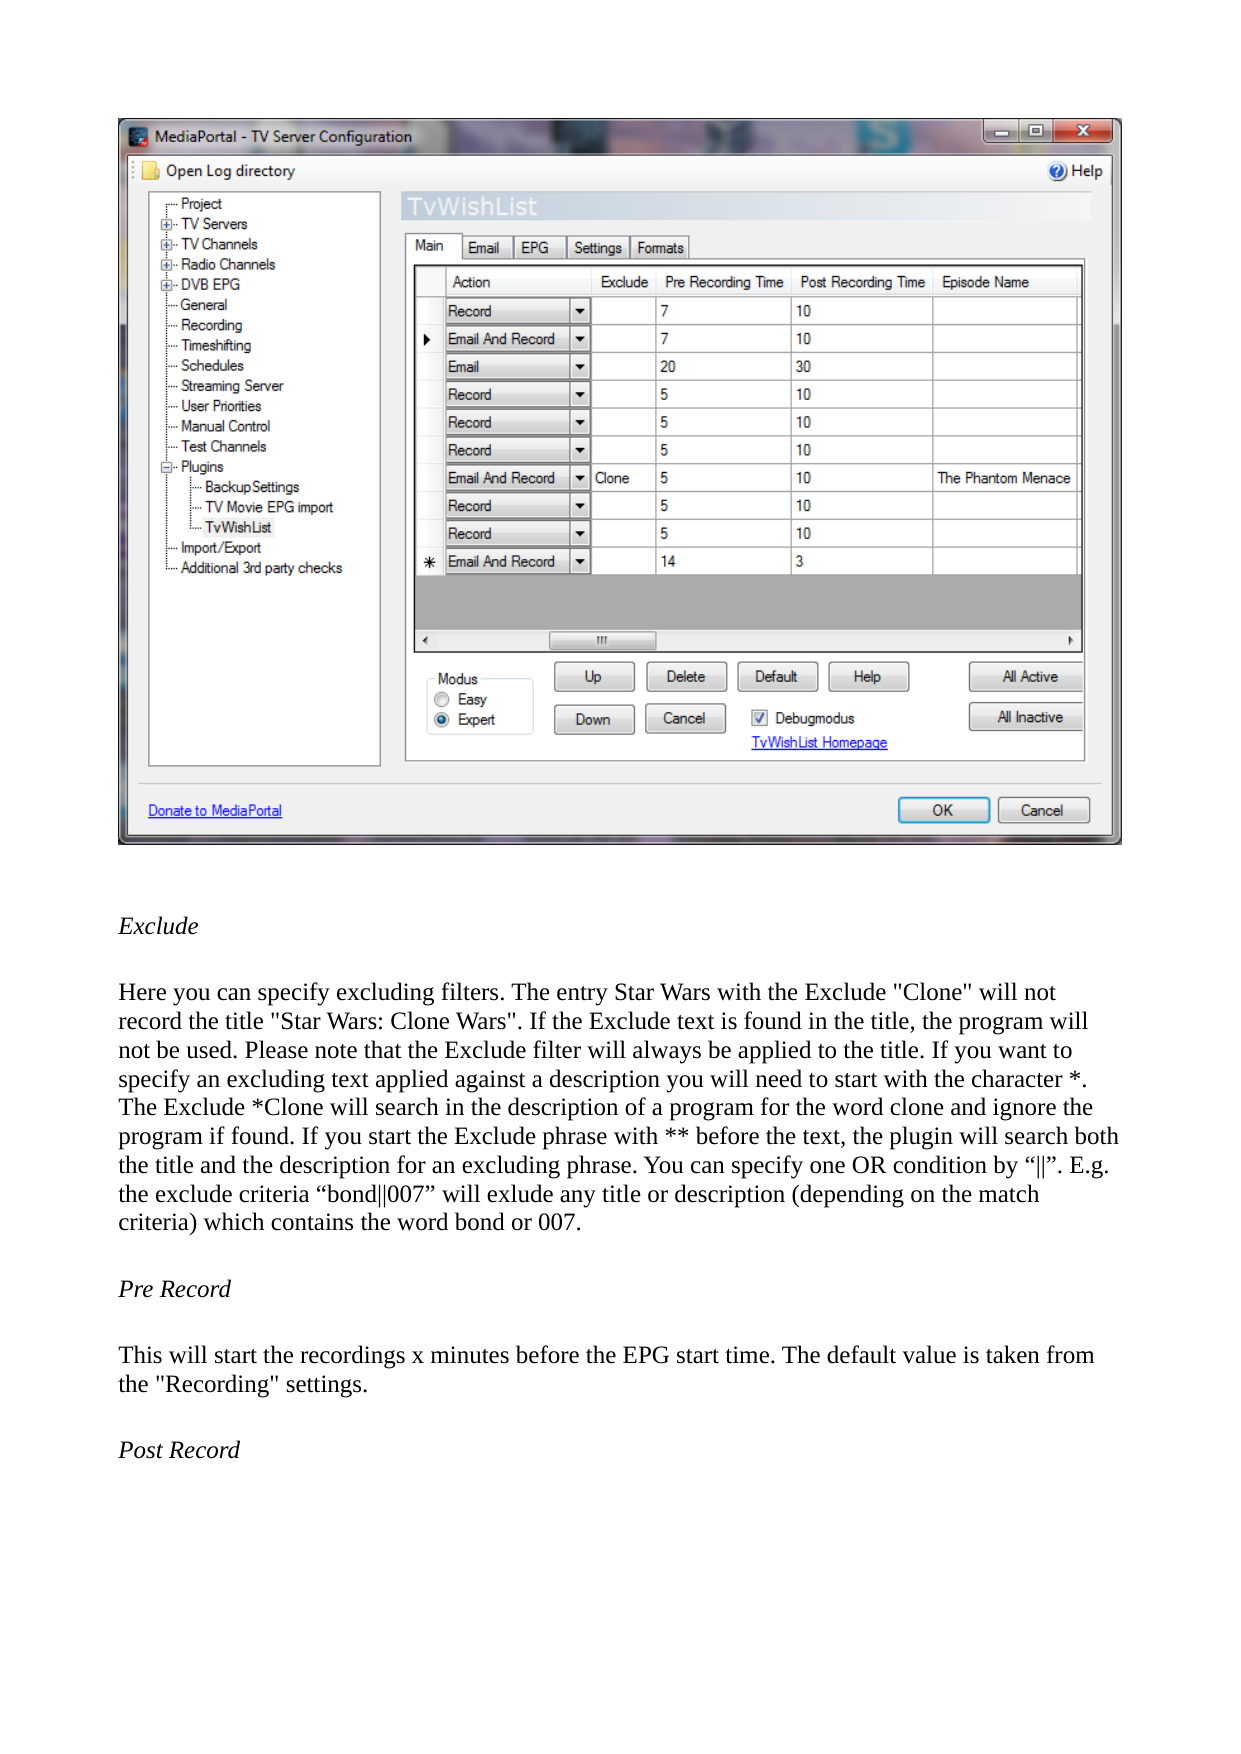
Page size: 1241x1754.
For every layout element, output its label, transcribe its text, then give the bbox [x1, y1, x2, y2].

picture [118, 118, 1122, 845]
text This will start the recordings x minutes before the EPG start time. The default value is taken from the "Recording" settings. [118, 1340, 1122, 1397]
text Here you can specify excluding filters. The entry Star Wars with the Exclude "Clone" will not record the title "Star Wars: Clone Wars". If the Exclude text is found in the title, the program will not be used. Please note that the Exclude filter will always be applied to the title. If you want to specify an excluding text applied against a description you will need to start with the character *. The Exclude *Clone will search in the description of a program for the word clone and ignore the program if found. If you start the Exclude phrase with ** before the text, the plugin will search both the title and the description for an excluding phrase. You can specify one OR condition by “||”. E.g. the exclude criteria “bond||007” will exlude any title or description (depending on the match criteria) which contains the word bond or 007. [118, 977, 1122, 1236]
text Exclude [118, 911, 1122, 940]
text Pre Record [118, 1274, 1122, 1302]
text Post Record [118, 1435, 1122, 1464]
